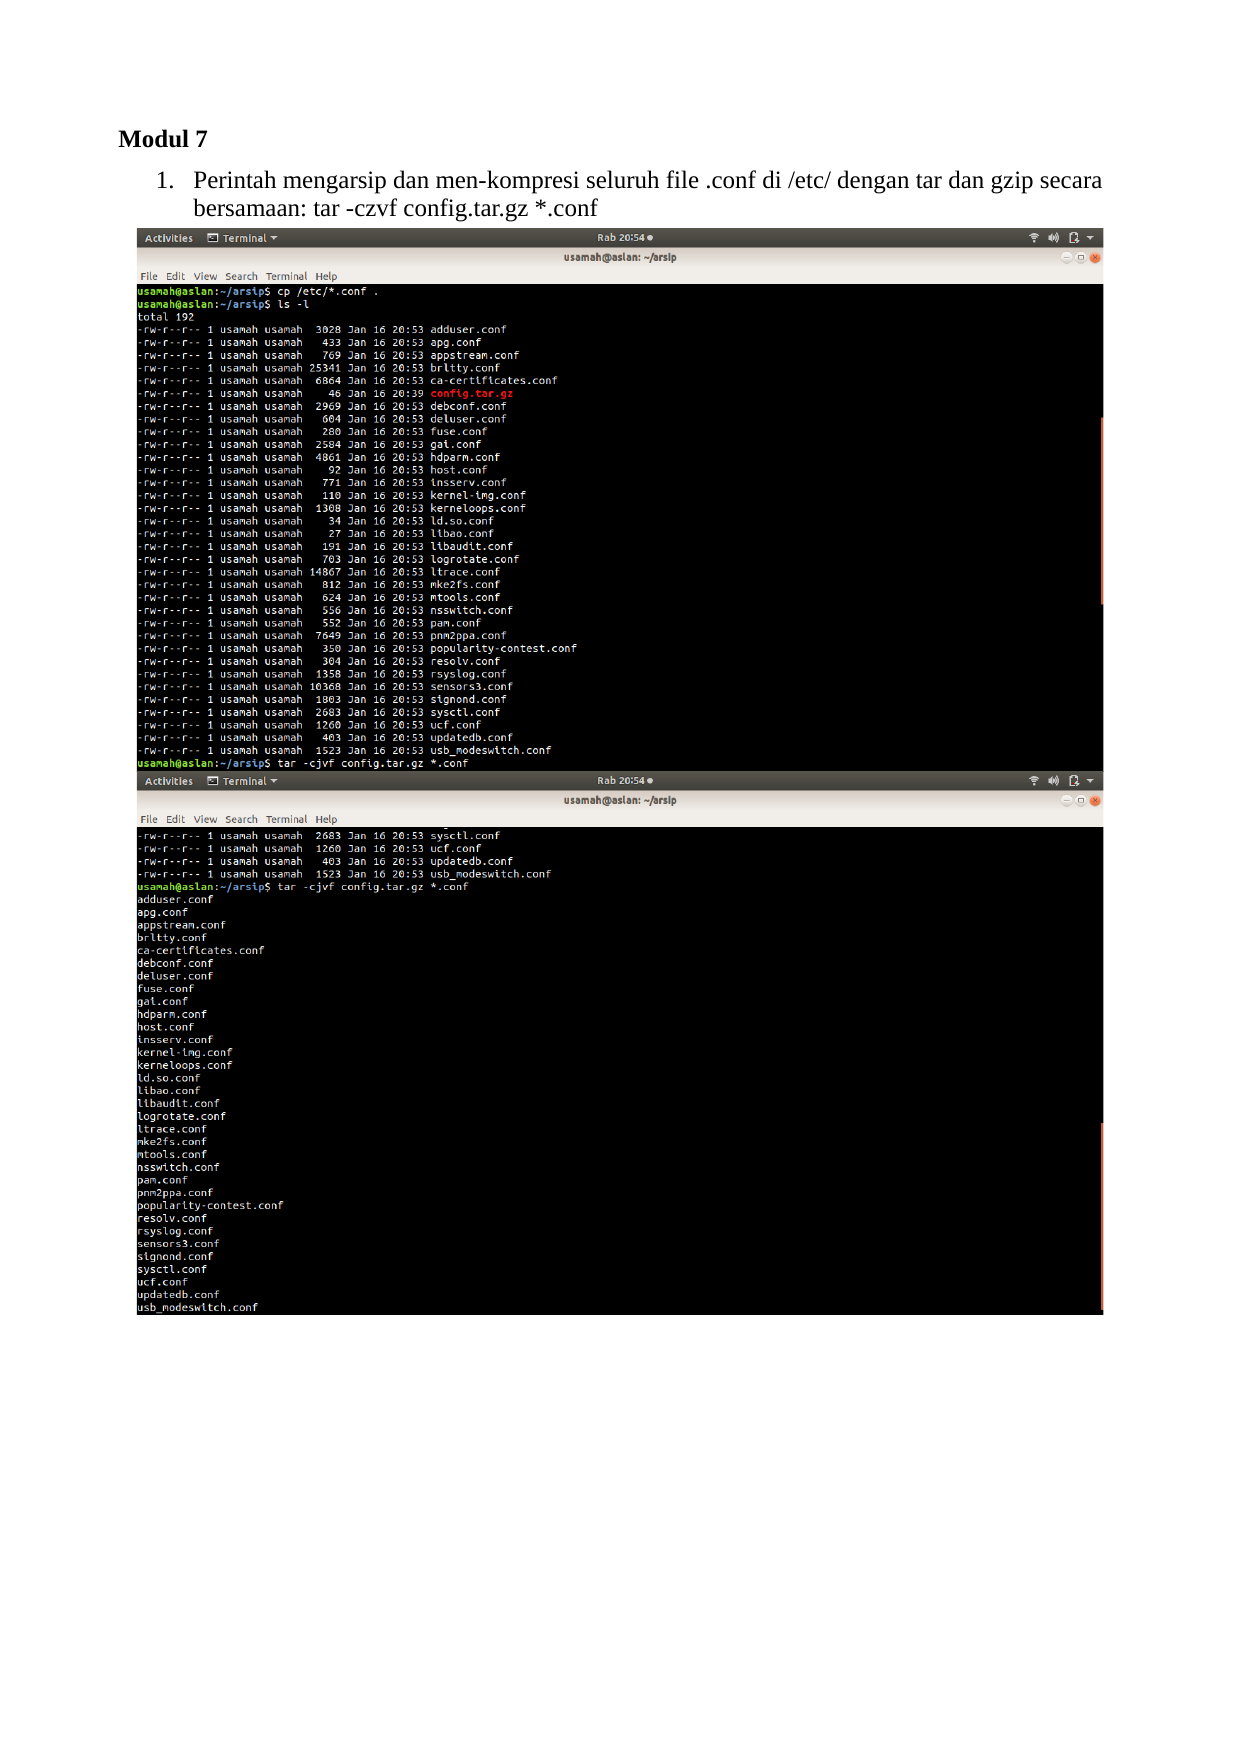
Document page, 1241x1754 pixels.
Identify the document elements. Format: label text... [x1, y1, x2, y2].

list Perintah mengarsip dan men-kompresi seluruh file .conf di /etc/ dengan tar dan gzip secara bersamaan: tar -czvf config.tar.gz *.conf [156, 165, 1122, 222]
text Modul 7 [118, 124, 1122, 153]
picture [136, 228, 1104, 1315]
